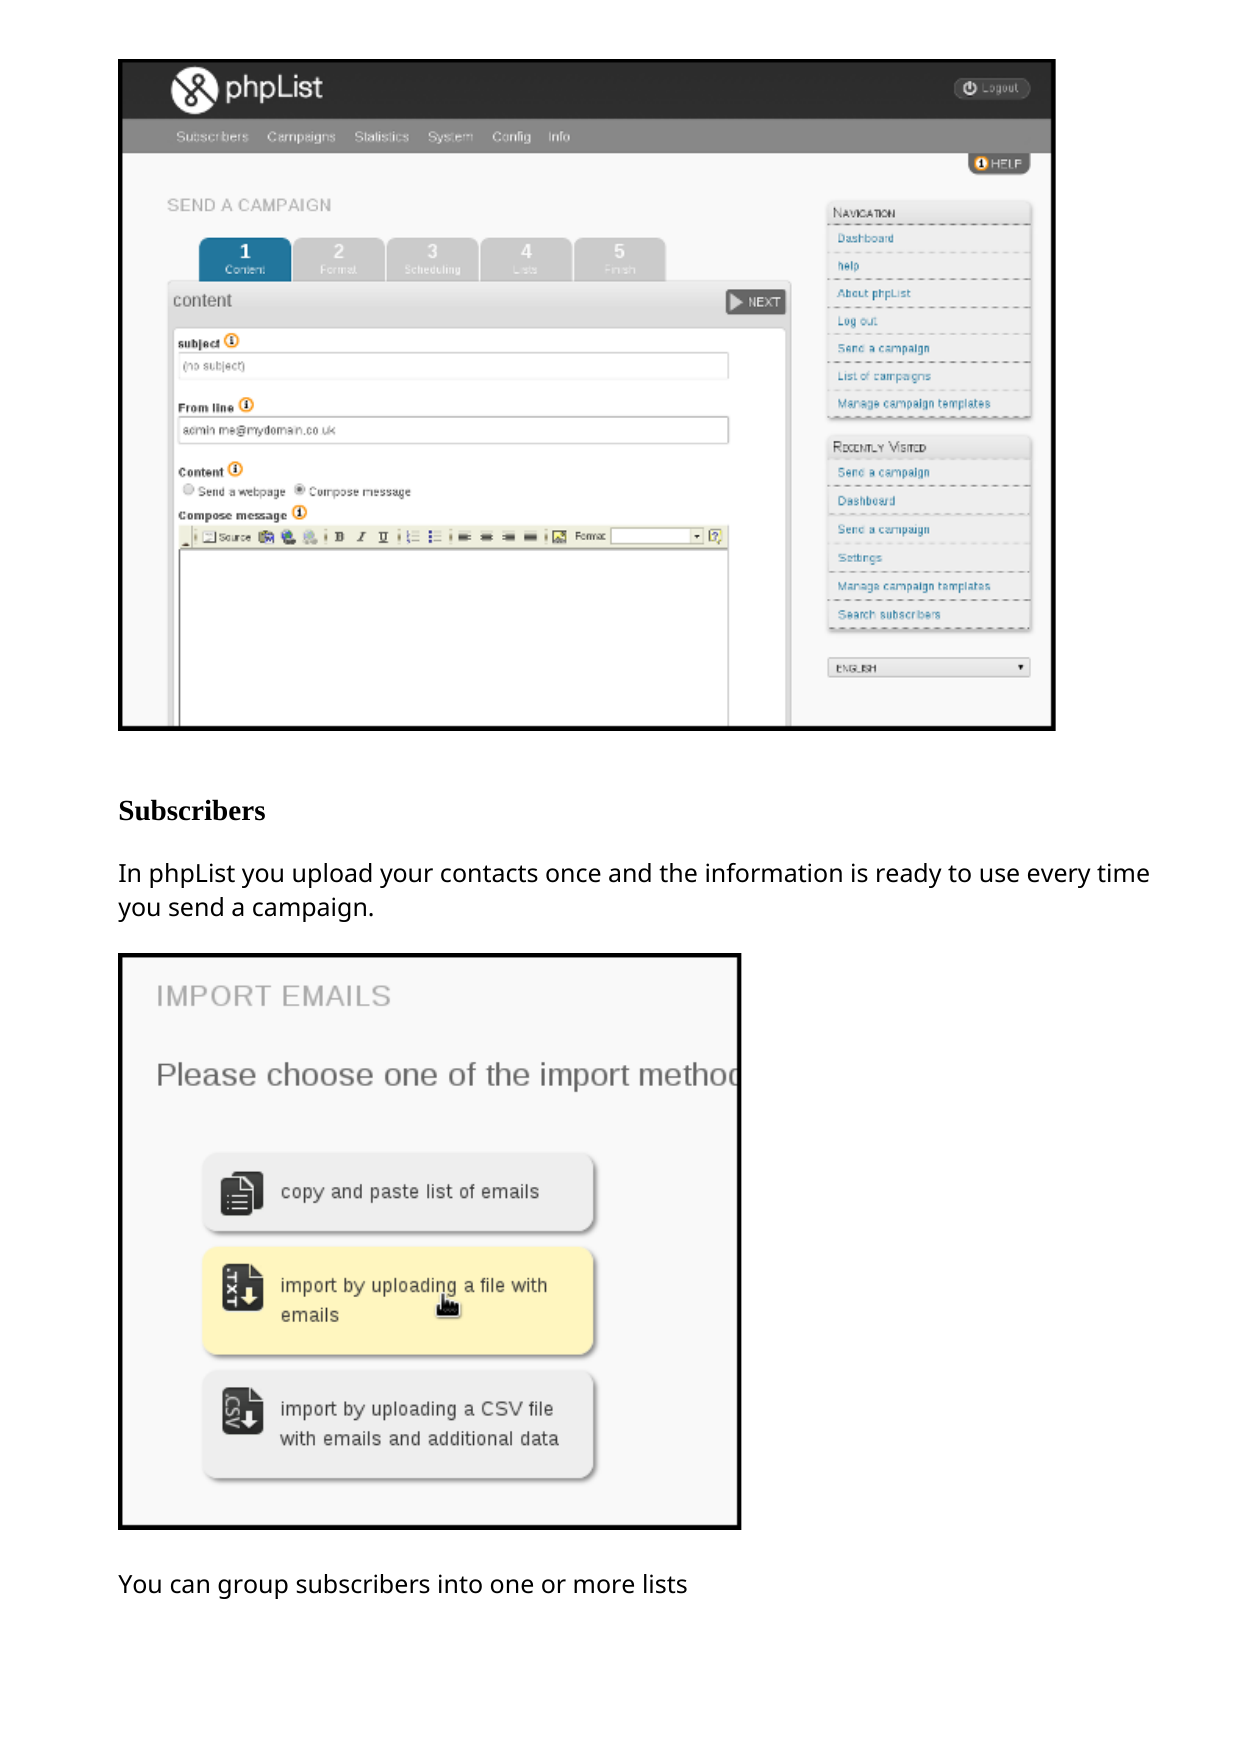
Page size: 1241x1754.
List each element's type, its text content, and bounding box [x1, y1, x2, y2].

picture [118, 953, 742, 1530]
text You can group subscribers into one or more lists [118, 1567, 1181, 1601]
picture [118, 59, 1056, 731]
subtitle Subscribers [118, 793, 1181, 826]
text In phpList you upload your contacts once and the information is ready to use every time you send a campaign. [118, 856, 1181, 924]
